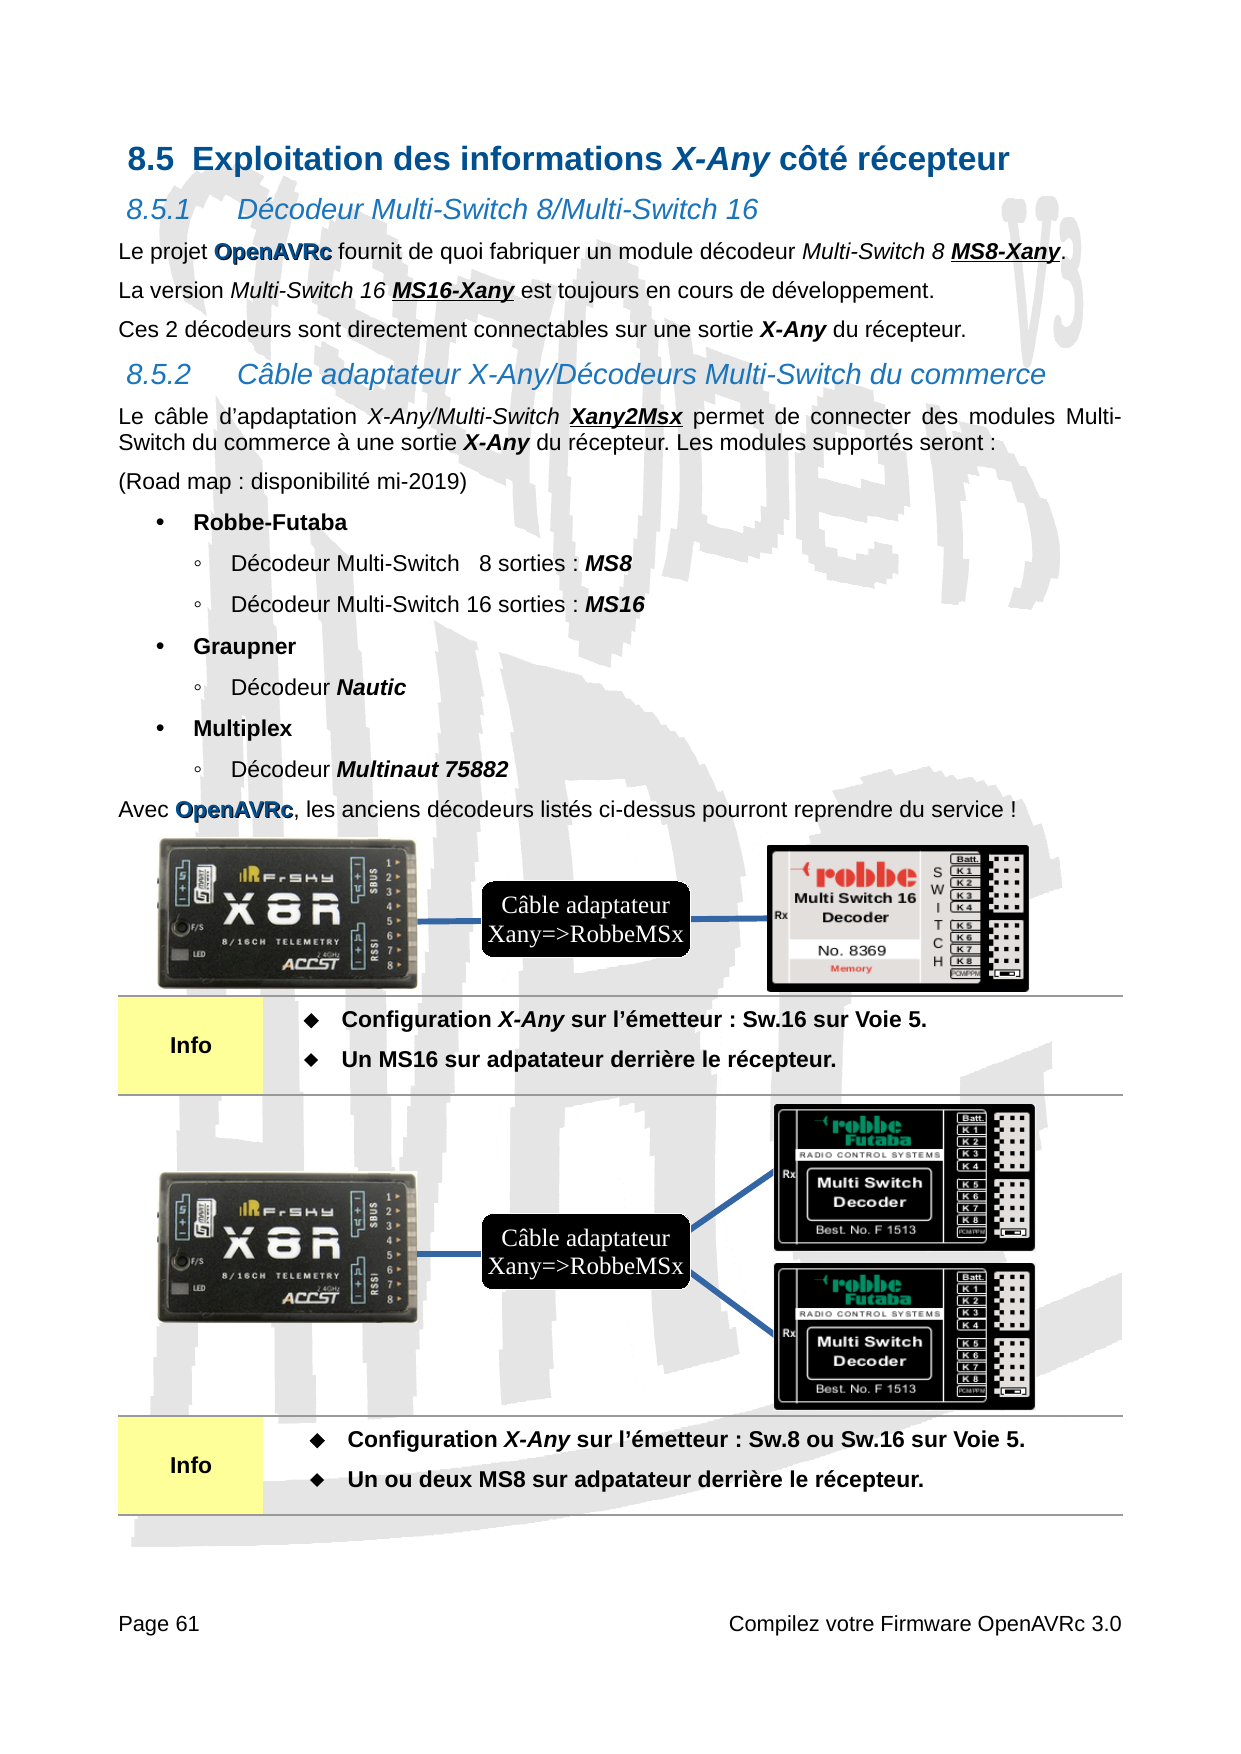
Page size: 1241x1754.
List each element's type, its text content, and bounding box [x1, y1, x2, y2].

text La version Multi-Switch 16 MS16-Xany est toujours en cours de développement. [118, 277, 1122, 303]
text Avec OpenAVRc, les anciens décodeurs listés ci-dessus pourront reprendre du service ! [118, 796, 1122, 822]
list Décodeur Nautic [193, 672, 1122, 701]
list Graupner [156, 631, 1122, 659]
list Décodeur Multinaut 75882 [193, 754, 1122, 783]
text Le câble d’apdaptation X-Any/Multi-Switch Xany2Msx permet de connecter des modules Multi-Switch du commerce à une sortie X-Any du récepteur. Les modules supportés seront : [118, 403, 1122, 456]
text Le projet OpenAVRc fournit de quoi fabriquer un module décodeur Multi-Switch 8 MS8-Xany. [118, 238, 1122, 264]
subtitle Décodeur Multi-Switch 8/Multi-Switch 16 [118, 192, 1122, 226]
table_header Info [118, 997, 263, 1094]
list Multiplex [156, 713, 1122, 742]
list Décodeur Multi-Switch 16 sorties : MS16 [193, 589, 1122, 618]
picture [157, 1171, 418, 1323]
text Ces 2 décodeurs sont directement connectables sur une sortie X-Any du récepteur. [118, 316, 1122, 342]
table_header Configuration X-Any sur l’émetteur : Sw.16 sur Voie 5. Un MS16 sur adpatateur derrière le récepteur. [264, 997, 1122, 1094]
list Décodeur Multi-Switch 8 sorties : MS8 [193, 548, 1122, 577]
text (Road map : disponibilité mi-2019) [118, 468, 1122, 494]
picture [157, 837, 418, 989]
list Robbe-Futaba [156, 507, 1122, 536]
picture [773, 1263, 1036, 1411]
subtitle Exploitation des informations X-Any côté récepteur [118, 139, 1122, 178]
table_header Configuration X-Any sur l’émetteur : Sw.8 ou Sw.16 sur Voie 5. Un ou deux MS8 sur adpatateur derrière le récepteur. [264, 1417, 1122, 1514]
picture [767, 845, 1030, 992]
picture [773, 1104, 1036, 1252]
subtitle Câble adaptateur X-Any/Décodeurs Multi-Switch du commerce [118, 357, 1122, 390]
table_header Info [118, 1417, 263, 1514]
